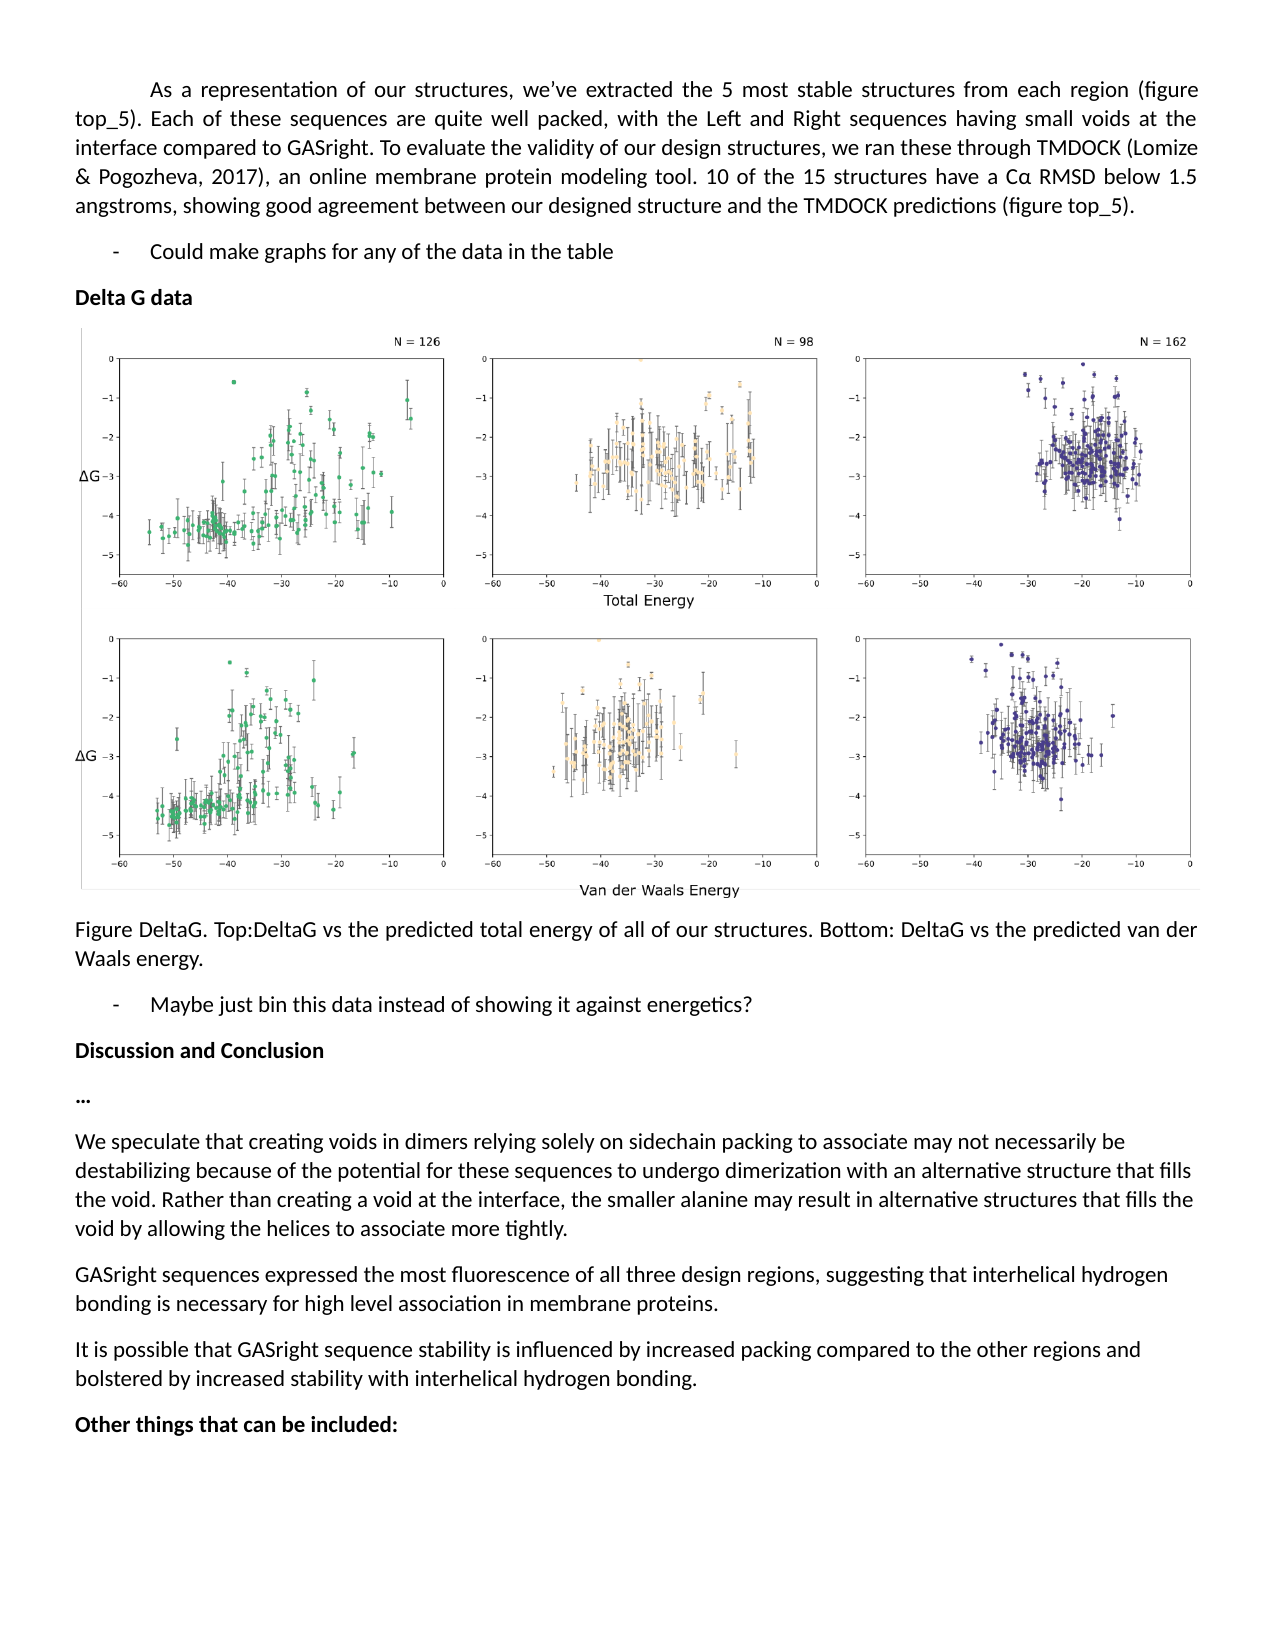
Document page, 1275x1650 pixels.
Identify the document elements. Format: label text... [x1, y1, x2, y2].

text Figure DeltaG. Top:DeltaG vs the predicted total energy of all of our structures. Bottom: DeltaG vs the predicted van der Waals energy. [75, 915, 1200, 972]
text It is possible that GASright sequence stability is influenced by increased packing compared to the other regions and bolstered by increased stability with interhelical hydrogen bonding. [75, 1335, 1200, 1392]
text As a representation of our structures, we’ve extracted the 5 most stable structures from each region (figure top_5). Each of these sequences are quite well packed, with the Left and Right sequences having small voids at the interface compared to GASright. To evaluate the validity of our design structures, we ran these through TMDOCK (Lomize & Pogozheva, 2017), an online membrane protein modeling tool. 10 of the 15 structures have a Cα RMSD below 1.5 angstroms, showing good agreement between our designed structure and the TMDOCK predictions (figure top_5). [75, 75, 1200, 219]
text … [75, 1082, 1200, 1109]
list Maybe just bin this data instead of showing it against energetics? [112, 990, 1200, 1018]
text We speculate that creating voids in dimers relying solely on sidechain packing to associate may not necessarily be destabilizing because of the potential for these sequences to undergo dimerization with an alternative structure that fills the void. Rather than creating a void at the interface, the smaller alanine may result in alternative structures that fills the void by allowing the helices to associate more tightly. [75, 1127, 1200, 1242]
text Other things that can be included: [75, 1410, 1200, 1438]
picture [75, 328, 1200, 898]
text GASright sequences expressed the most fluorescence of all three design regions, suggesting that interhelical hydrogen bonding is necessary for high level association in membrane proteins. [75, 1260, 1200, 1317]
text Discussion and Conclusion [75, 1036, 1200, 1064]
list Could make graphs for any of the data in the table [112, 237, 1200, 265]
text Delta G data [75, 283, 1200, 311]
